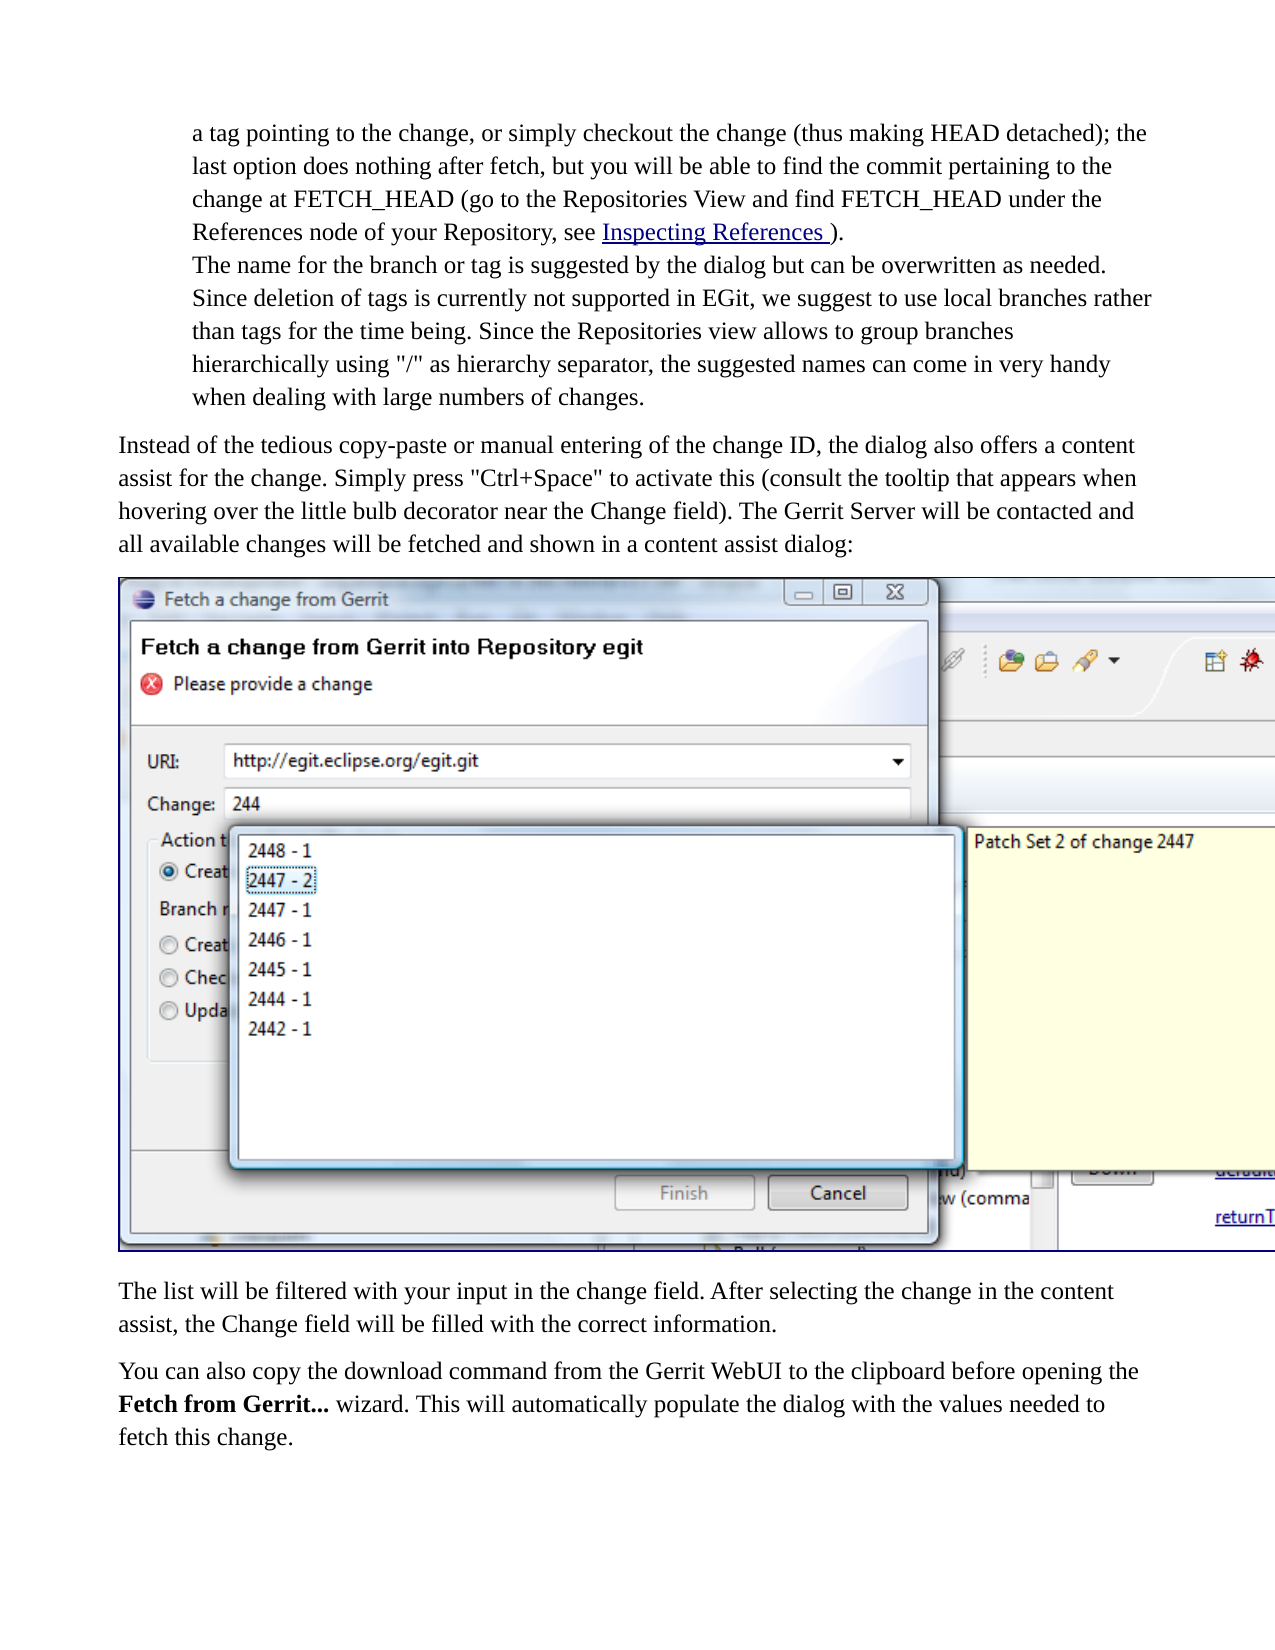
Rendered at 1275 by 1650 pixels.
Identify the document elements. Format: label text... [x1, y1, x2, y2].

text You can also copy the download command from the Gerrit WebUI to the clipboard before opening the Fetch from Gerrit... wizard. This will automatically populate the dialog with the values needed to fetch this change. [118, 1356, 1157, 1451]
picture [120, 578, 1275, 1250]
text The list will be filtered with your input in the change field. After selecting the change in the content assist, the Change field will be filled with the correct information. [118, 1276, 1157, 1338]
text Instead of the tedious copy-paste or manual entering of the change ID, the dialog also offers a content assist for the change. Simply press "Ctrl+Space" to activate this (consult the tooltip that appears when hovering over the little bulb decorator near the Change field). The Gerrit Server will be contacted and all available changes will be fetched and shown in a content assist dialog: [118, 430, 1157, 558]
list a tag pointing to the change, or simply checkout the change (thus making HEAD detached); the last option does nothing after fetch, but you will be able to find the commit pertaining to the change at FETCH_HEAD (go to the Repositories View and find FETCH_HEAD under the References node of your Repository, see Inspecting References ). The name for the branch or tag is suggested by the dialog but can be overwritten as needed. Since deletion of tags is currently not supported in EGit, we suggest to use local branches rather than tags for the time being. Since the Repositories view allows to group branches hierarchically using "/" as hierarchy separator, the suggested names can come in very handy when dealing with large numbers of changes. [162, 118, 1157, 411]
